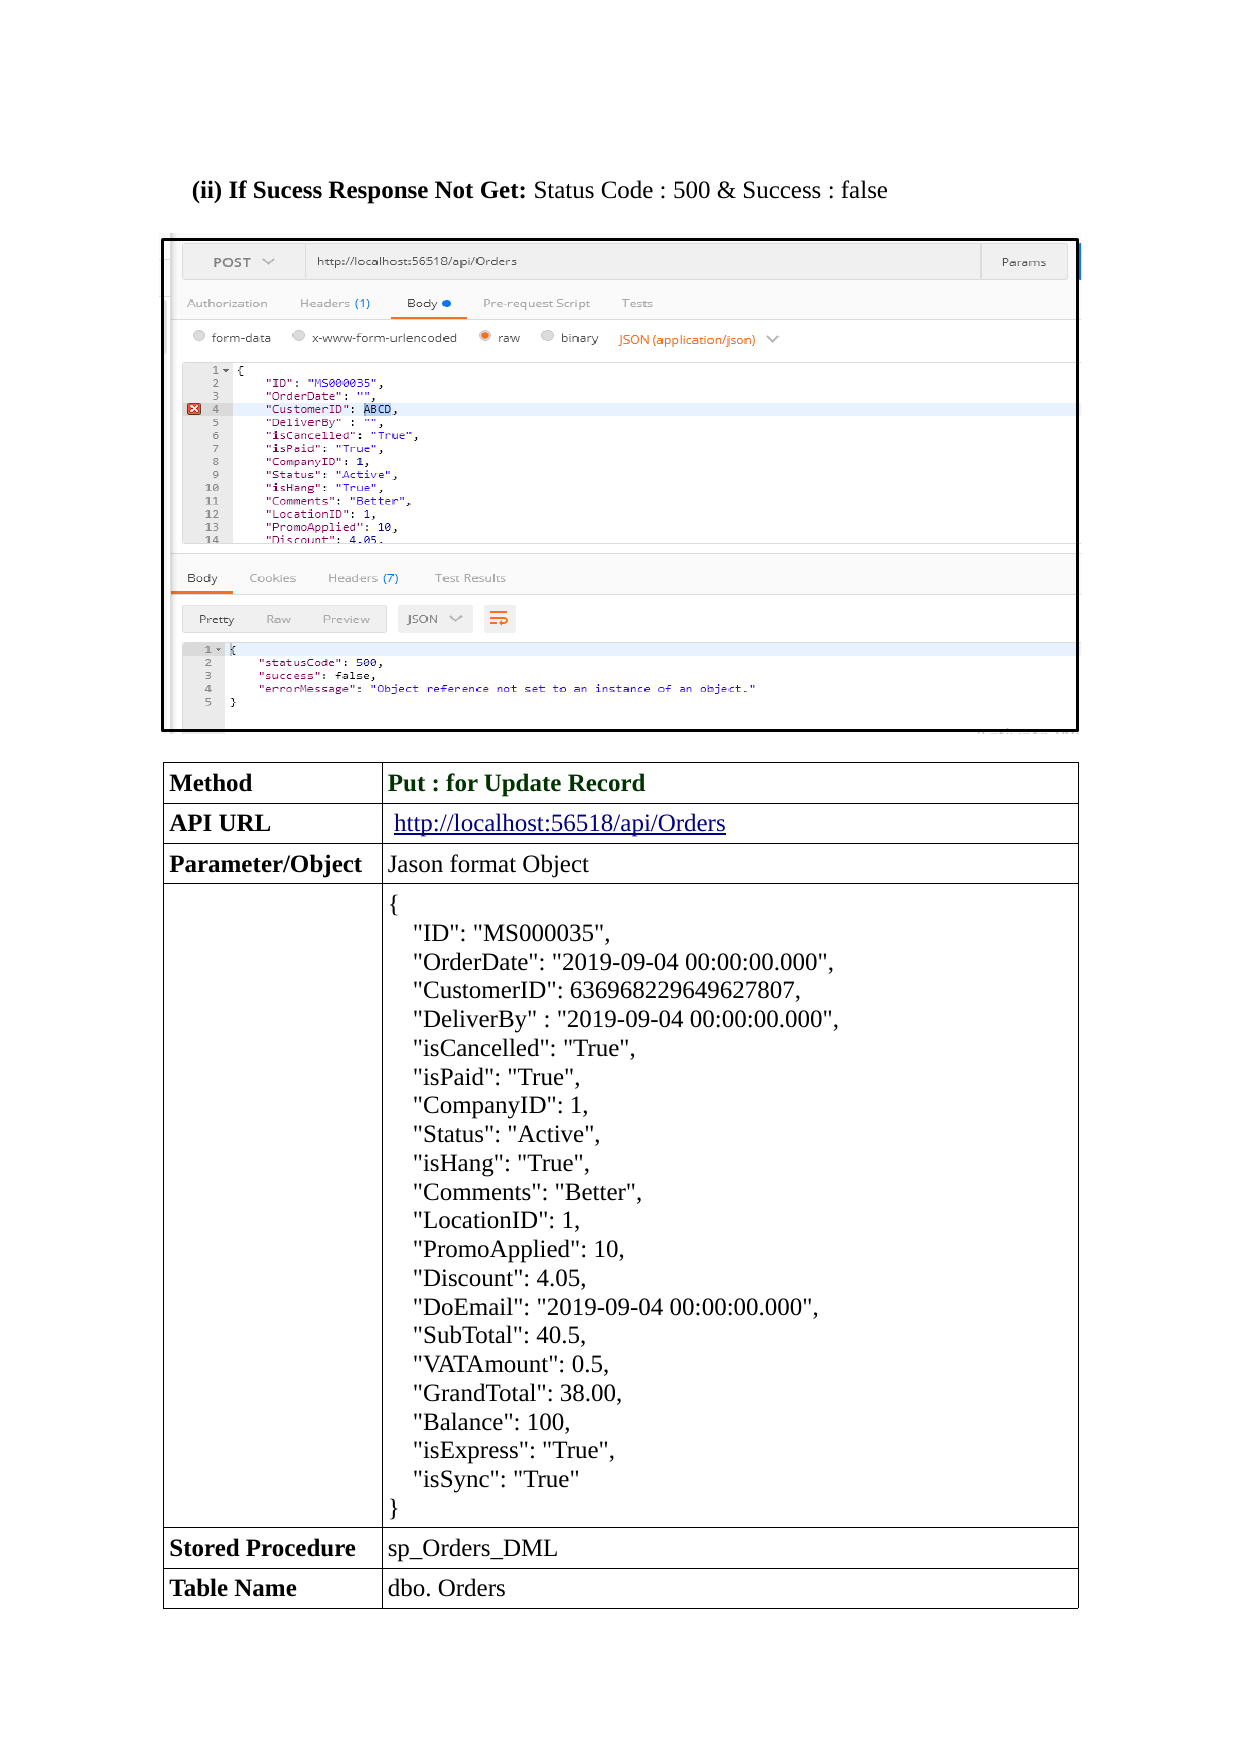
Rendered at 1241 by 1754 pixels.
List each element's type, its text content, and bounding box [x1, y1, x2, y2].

table_cell Stored Procedure [164, 1528, 382, 1568]
table_cell [164, 884, 382, 1527]
table_cell dbo. Orders [383, 1569, 1078, 1608]
table_cell Parameter/Object [164, 844, 382, 883]
table_cell { "ID": "MS000035", "OrderDate": "2019-09-04 00:00:00.000", "CustomerID": 636968229649627807, "DeliverBy" : "2019-09-04 00:00:00.000", "isCancelled": "True", "isPaid": "True", "CompanyID": 1, "Status": "Active", "isHang": "True", "Comments": "Better", "LocationID": 1, "PromoApplied": 10, "Discount": 4.05, "DoEmail": "2019-09-04 00:00:00.000", "SubTotal": 40.5, "VATAmount": 0.5, "GrandTotal": 38.00, "Balance": 100, "isExpress": "True", "isSync": "True" } [383, 884, 1078, 1527]
table_cell sp_Orders_DML [383, 1528, 1078, 1568]
table_cell Jason format Object [383, 844, 1078, 883]
table_cell Table Name [164, 1569, 382, 1608]
table_header Method [164, 763, 382, 803]
table_cell http://localhost:56518/api/Orders [383, 804, 1078, 843]
text (ii) If Sucess Response Not Get: Status Code : 500 & Success : false [118, 176, 1122, 204]
table_cell API URL [164, 804, 382, 843]
picture [159, 233, 1082, 734]
table_header Put : for Update Record [383, 763, 1078, 803]
